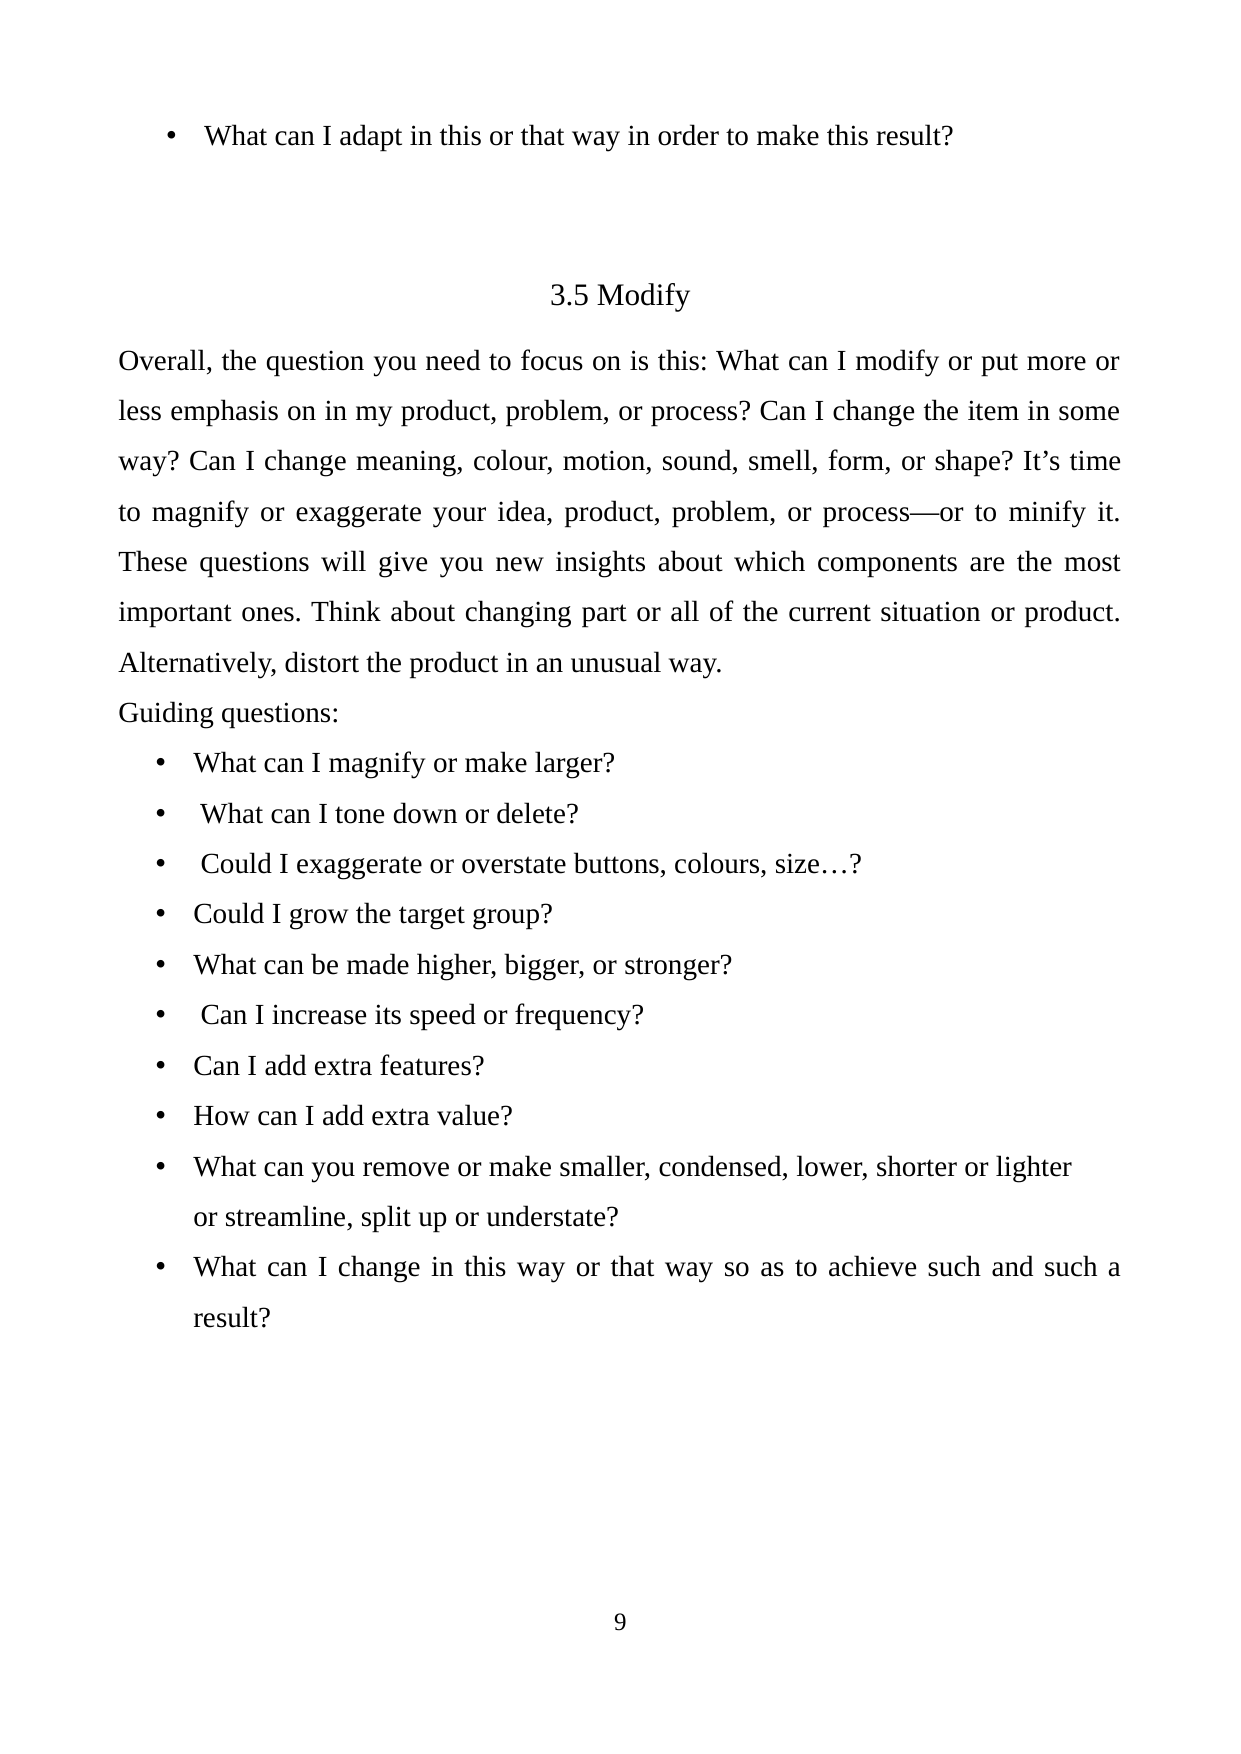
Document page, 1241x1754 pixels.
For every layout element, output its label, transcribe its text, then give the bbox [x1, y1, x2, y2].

list What can I adapt in this or that way in order to make this result? [166, 118, 1122, 152]
text Overall, the question you need to focus on is this: What can I modify or put more or less emphasis on in my product, problem, or process? Can I change the item in some way? Can I change meaning, colour, motion, sound, smell, form, or shape? It’s time to magnify or exaggerate your idea, product, problem, or process—or to minify it. These questions will give you new insights about which components are the most important ones. Think about changing part or all of the current situation or product. Alternatively, distort the product in an unusual way. [118, 343, 1122, 678]
list Can I add extra features? [156, 1048, 1122, 1082]
subtitle 3.5 Modify [118, 277, 1122, 312]
list Can I increase its speed or frequency? [156, 997, 1122, 1031]
list What can I change in this way or that way so as to achieve such and such a result? [156, 1249, 1122, 1333]
list How can I add extra value? [156, 1098, 1122, 1132]
list What can you remove or make smaller, condensed, lower, shorter or lighter [156, 1149, 1122, 1182]
list Could I grow the target group? [156, 897, 1122, 930]
list or streamline, split up or understate? [156, 1199, 1122, 1233]
list Could I exaggerate or overstate buttons, colours, size…? [156, 846, 1122, 880]
text Guiding questions: [118, 695, 1122, 729]
list What can I magnify or make larger? [156, 745, 1122, 779]
list What can I tone down or delete? [156, 796, 1122, 829]
list What can be made higher, bigger, or stronger? [156, 947, 1122, 981]
